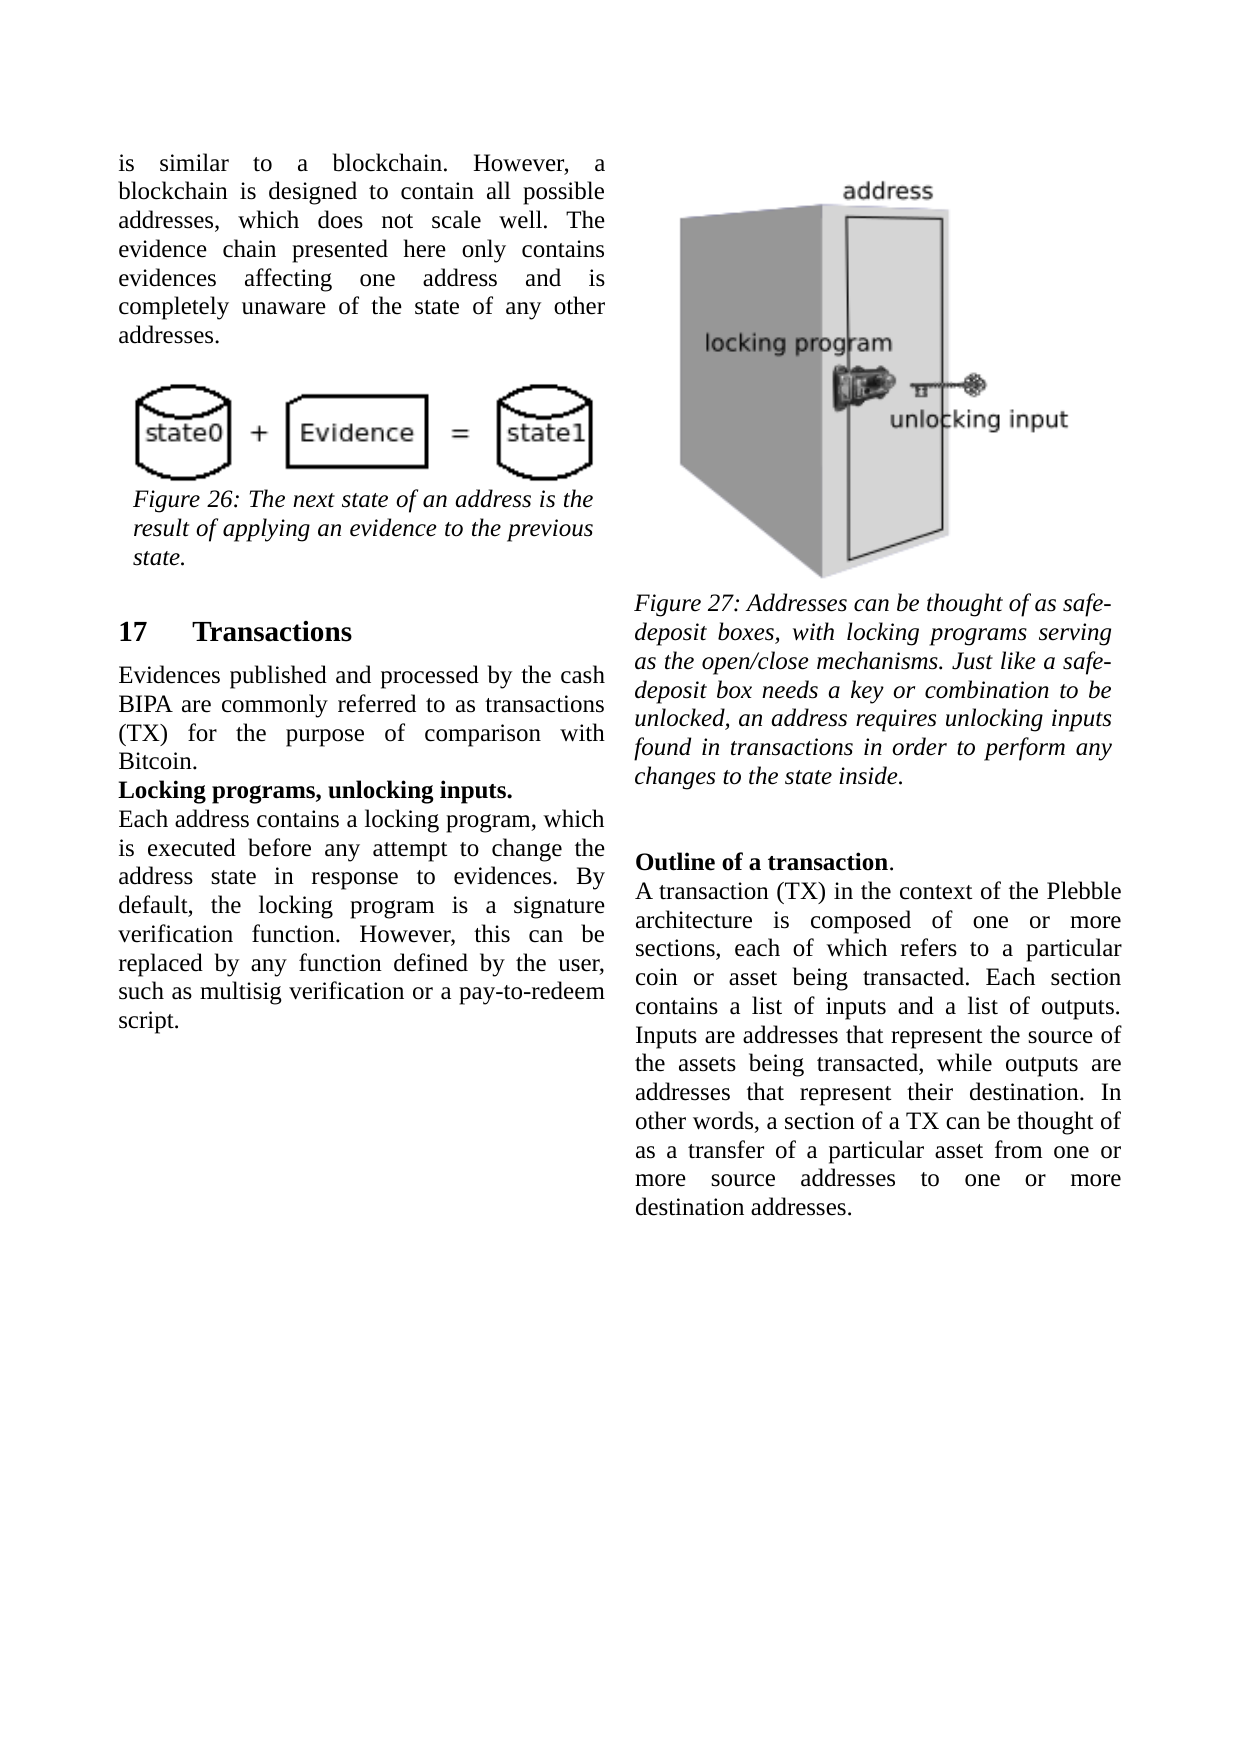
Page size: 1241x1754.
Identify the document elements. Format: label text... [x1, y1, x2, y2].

text is similar to a blockchain. However, a blockchain is designed to contain all possible addresses, which does not scale well. The evidence chain presented here only contains evidences affecting one address and is completely unaware of the state of any other addresses. [118, 148, 605, 349]
picture [670, 171, 1077, 589]
text Figure 27: Addresses can be thought of as safe-deposit boxes, with locking programs serving as the open/close mechanisms. Just like a safe-deposit box needs a key or combination to be unlocked, an address requires unlocking inputs found in transactions in order to perform any changes to the state inside. [634, 172, 1112, 790]
text A transaction (TX) in the context of the Plebble architecture is composed of one or more sections, each of which refers to a particular coin or asset being transacted. Each section contains a list of inputs and a list of outputs. Inputs are addresses that represent the source of the assets being transacted, while outputs are addresses that represent their destination. In other words, a section of a TX can be thought of as a transfer of a particular asset from one or more source addresses to one or more destination addresses. [635, 876, 1122, 1221]
text Outline of a transaction. [635, 847, 1122, 876]
text Figure 26: The next state of an address is the result of applying an evidence to the previous state. [133, 485, 594, 571]
subtitle Transactions [118, 614, 605, 648]
picture [132, 381, 595, 485]
text Each address contains a locking program, which is executed before any attempt to change the address state in response to evidences. By default, the locking program is a signature verification function. However, this can be replaced by any function defined by the user, such as multisig verification or a pay-to-redeem script. [118, 804, 605, 1034]
text Evidences published and processed by the cash BIPA are commonly referred to as transactions (TX) for the purpose of comparison with Bitcoin. [118, 660, 605, 775]
text Locking programs, unlocking inputs. [118, 775, 605, 804]
